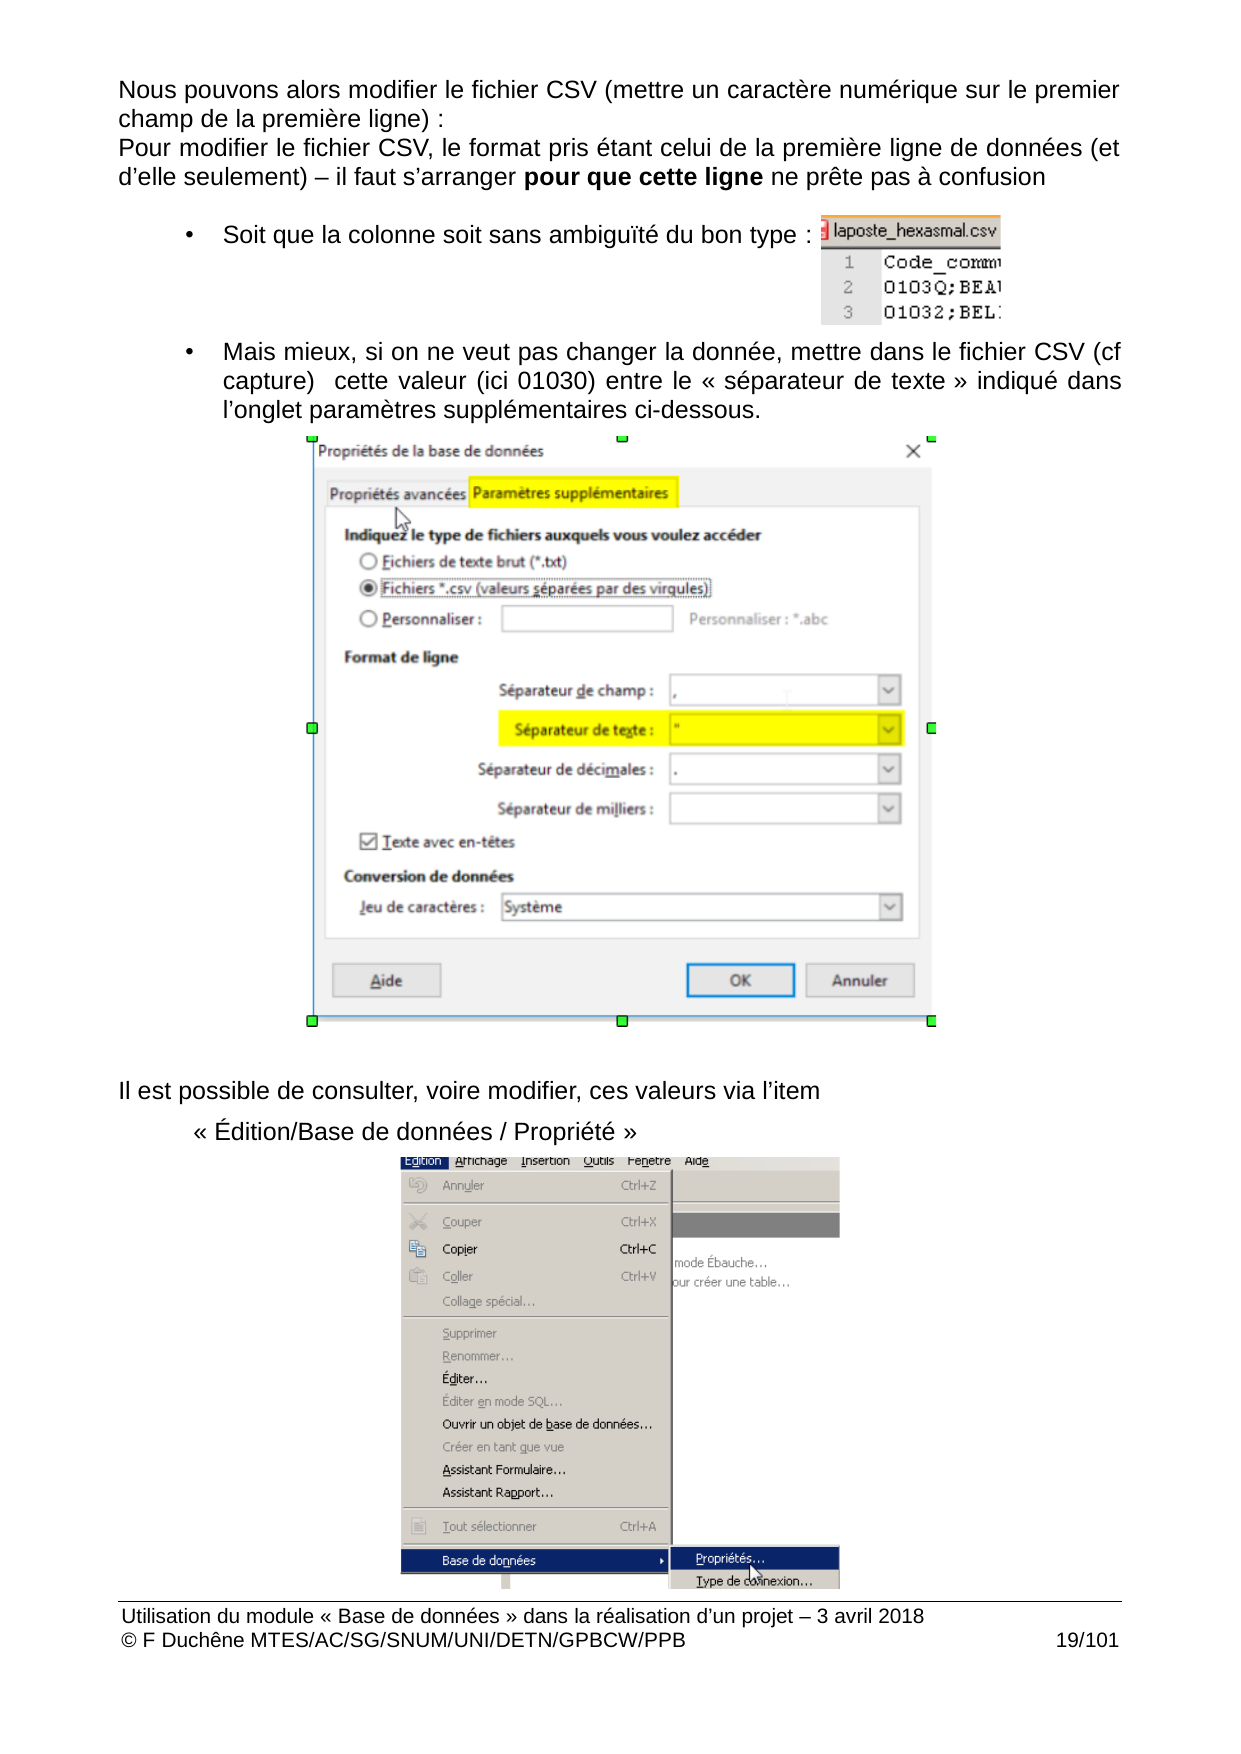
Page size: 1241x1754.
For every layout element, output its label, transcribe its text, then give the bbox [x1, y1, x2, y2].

picture [304, 436, 937, 1027]
list Soit que la colonne soit sans ambiguïté du bon type : [185, 220, 821, 249]
list Mais mieux, si on ne veut pas changer la donnée, mettre dans le fichier CSV (cf capture) cette valeur (ici 01030) entre le « séparateur de texte » indiqué dans l’onglet paramètres supplémentaires ci-dessous. [185, 337, 1122, 424]
picture [821, 215, 1001, 325]
text Nous pouvons alors modifier le fichier CSV (mettre un caractère numérique sur le premier champ de la première ligne) : [118, 75, 1122, 133]
list [1001, 220, 1122, 249]
picture [400, 1157, 840, 1589]
text Il est possible de consulter, voire modifier, ces valeurs via l’item [118, 1076, 1122, 1105]
text « Édition/Base de données / Propriété » [118, 1117, 1122, 1146]
text Pour modifier le fichier CSV, le format pris étant celui de la première ligne de données (et d’elle seulement) – il faut s’arranger pour que cette ligne ne prête pas à confusion [118, 133, 1122, 191]
